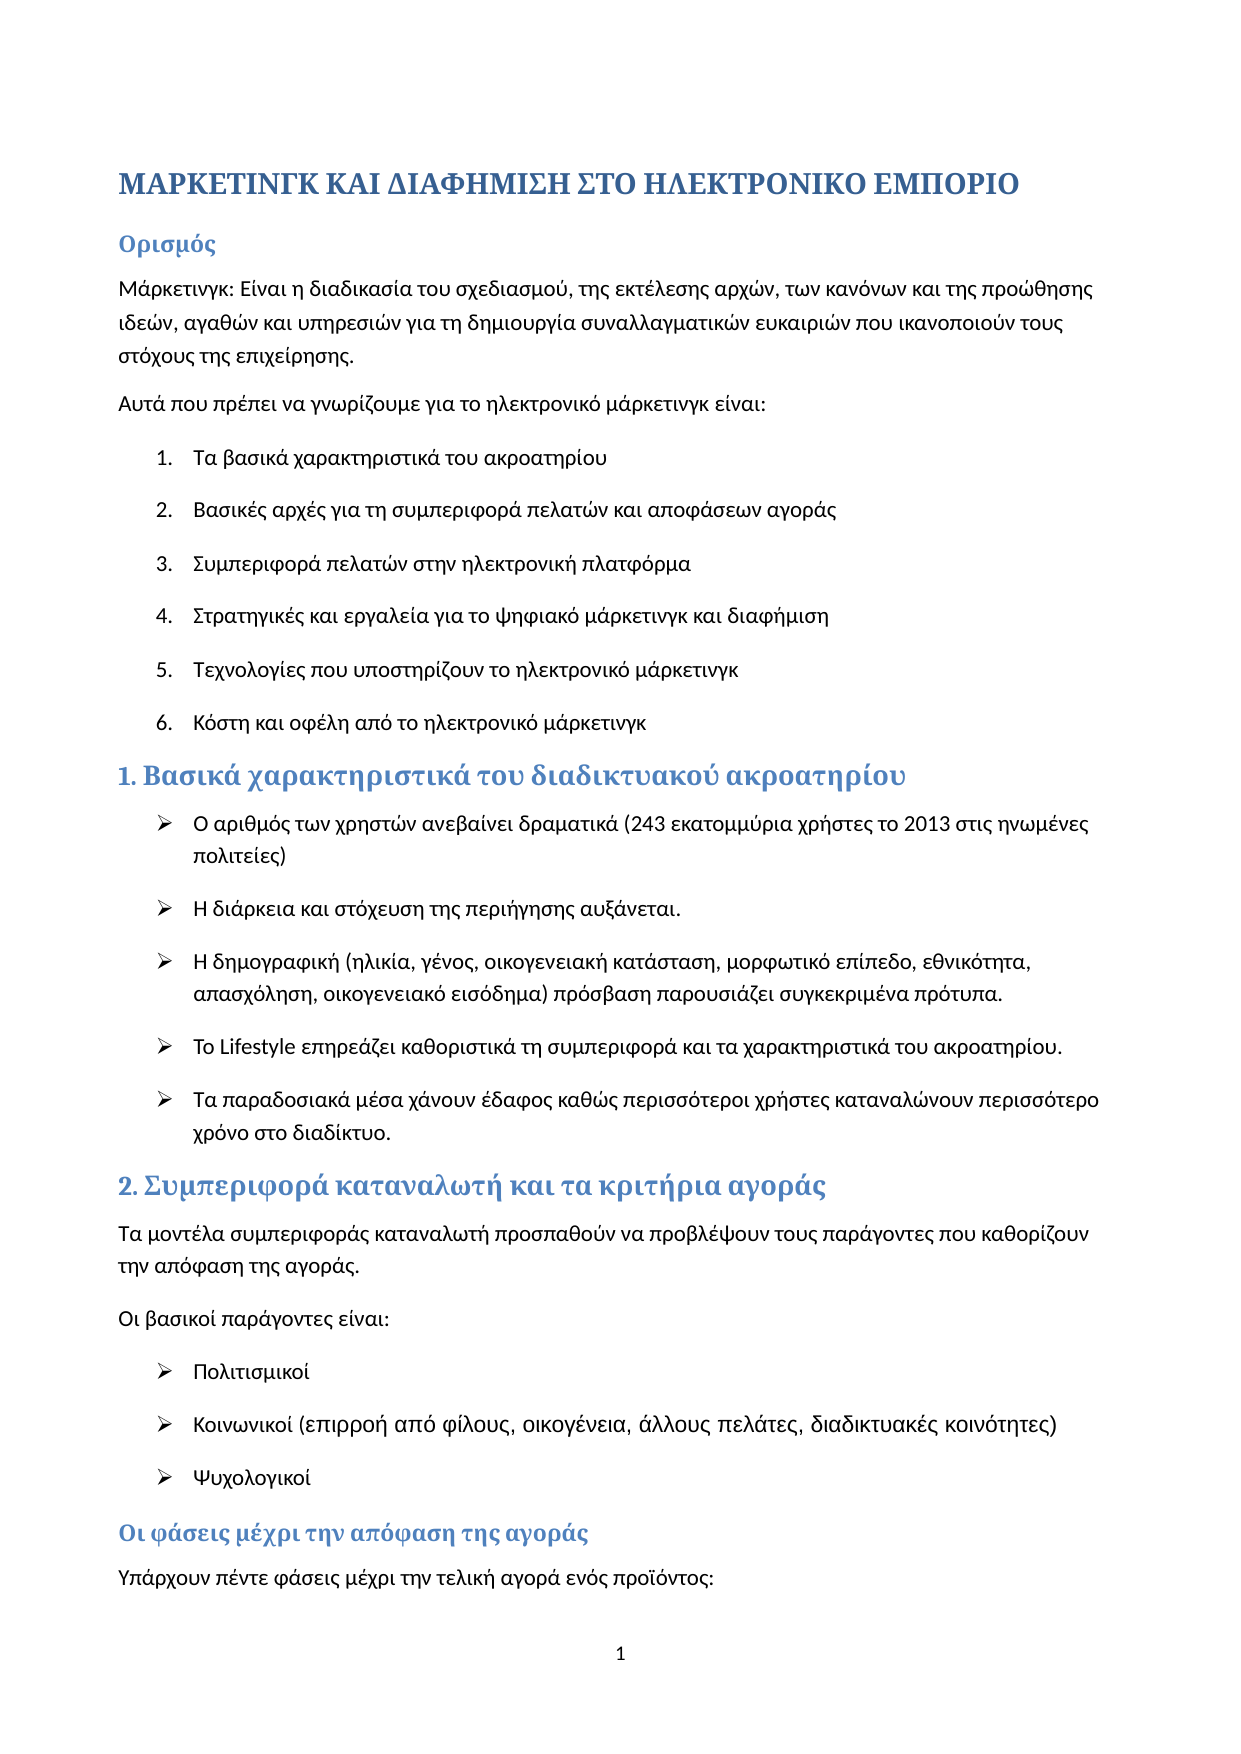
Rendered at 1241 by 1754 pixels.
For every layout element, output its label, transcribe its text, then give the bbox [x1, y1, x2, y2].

list Συμπεριφορά πελατών στην ηλεκτρονική πλατφόρμα [156, 549, 1122, 577]
text Υπάρχουν πέντε φάσεις μέχρι την τελική αγορά ενός προϊόντος: [118, 1563, 1122, 1591]
subtitle Ορισμός [118, 232, 1122, 258]
list Ψυχολογικοί [156, 1463, 1122, 1491]
list Τα παραδοσιακά μέσα χάνουν έδαφος καθώς περισσότεροι χρήστες καταναλώνουν περισσότερο χρόνο στο διαδίκτυο. [156, 1085, 1122, 1146]
list Στρατηγικές και εργαλεία για το ψηφιακό μάρκετινγκ και διαφήμιση [156, 602, 1122, 630]
list Το Lifestyle επηρεάζει καθοριστικά τη συμπεριφορά και τα χαρακτηριστικά του ακροατηρίου. [156, 1032, 1122, 1060]
text Μάρκετινγκ: Είναι η διαδικασία του σχεδιασμού, της εκτέλεσης αρχών, των κανόνων και της προώθησης ιδεών, αγαθών και υπηρεσιών για τη δημιουργία συναλλαγματικών ευκαιριών που ικανοποιούν τους στόχους της επιχείρησης. [118, 274, 1122, 369]
subtitle 2. Συμπεριφορά καταναλωτή και τα κριτήρια αγοράς [118, 1171, 1122, 1202]
list Η διάρκεια και στόχευση της περιήγησης αυξάνεται. [156, 894, 1122, 922]
subtitle Οι φάσεις μέχρι την απόφαση της αγοράς [118, 1520, 1122, 1547]
list Βασικές αρχές για τη συμπεριφορά πελατών και αποφάσεων αγοράς [156, 496, 1122, 524]
list Τα βασικά χαρακτηριστικά του ακροατηρίου [156, 443, 1122, 471]
list Ο αριθμός των χρηστών ανεβαίνει δραματικά (243 εκατομμύρια χρήστες το 2013 στις ηνωμένες πολιτείες) [156, 809, 1122, 869]
list Η δημογραφική (ηλικία, γένος, οικογενειακή κατάσταση, μορφωτικό επίπεδο, εθνικότητα, απασχόληση, οικογενειακό εισόδημα) πρόσβαση παρουσιάζει συγκεκριμένα πρότυπα. [156, 947, 1122, 1007]
list Κόστη και οφέλη από το ηλεκτρονικό μάρκετινγκ [156, 708, 1122, 736]
list Τεχνολογίες που υποστηρίζουν το ηλεκτρονικό μάρκετινγκ [156, 655, 1122, 683]
text Οι βασικοί παράγοντες είναι: [118, 1304, 1122, 1332]
subtitle ΜΑΡΚΕΤΙΝΓΚ ΚΑΙ ΔΙΑΦΗΜΙΣΗ ΣΤΟ ΗΛΕΚΤΡΟΝΙΚΟ ΕΜΠΟΡΙΟ [118, 168, 1122, 202]
list Πολιτισμικοί [156, 1357, 1122, 1385]
text Αυτά που πρέπει να γνωρίζουμε για το ηλεκτρονικό μάρκετινγκ είναι: [118, 389, 1122, 418]
text Τα μοντέλα συμπεριφοράς καταναλωτή προσπαθούν να προβλέψουν τους παράγοντες που καθορίζουν την απόφαση της αγοράς. [118, 1219, 1122, 1279]
list Κοινωνικοί (επιρροή από φίλους, οικογένεια, άλλους πελάτες, διαδικτυακές κοινότητες) [156, 1410, 1122, 1438]
subtitle 1. Βασικά χαρακτηριστικά του διαδικτυακού ακροατηρίου [118, 761, 1122, 792]
